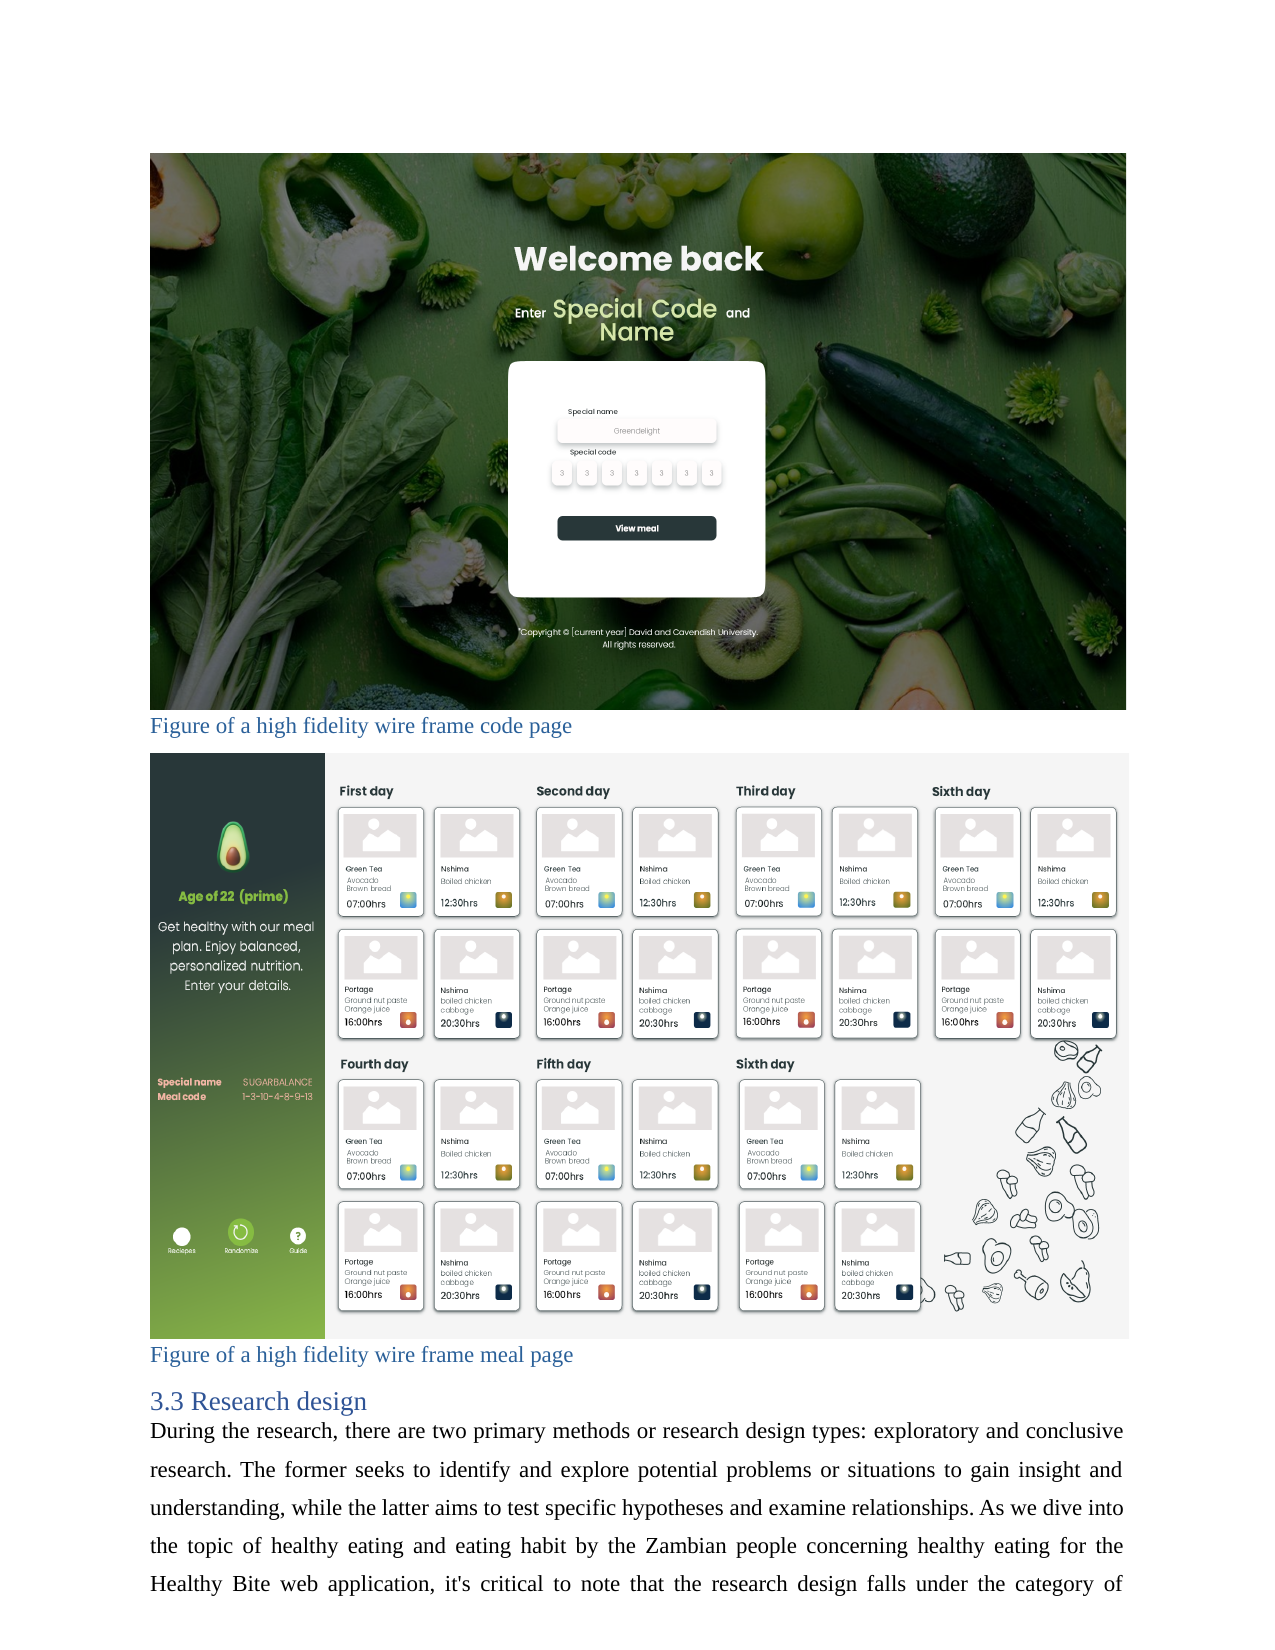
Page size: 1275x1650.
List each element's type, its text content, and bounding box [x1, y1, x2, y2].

text Figure of a high fidelity wire frame code page [150, 710, 1125, 739]
text During the research, there are two primary methods or research design types: exploratory and conclusive research. The former seeks to identify and explore potential problems or situations to gain insight and understanding, while the latter aims to test specific hypotheses and examine relationships. As we dive into the topic of healthy eating and eating habit by the Zambian people concerning healthy eating for the Healthy Bite web application, it's critical to note that the research design falls under the category of [150, 1418, 1125, 1596]
subtitle 3.3 Research design [150, 1386, 1125, 1416]
text Figure of a high fidelity wire frame meal page [150, 1339, 1125, 1368]
picture [150, 153, 1127, 710]
picture [150, 753, 1130, 1339]
text [150, 149, 1125, 153]
